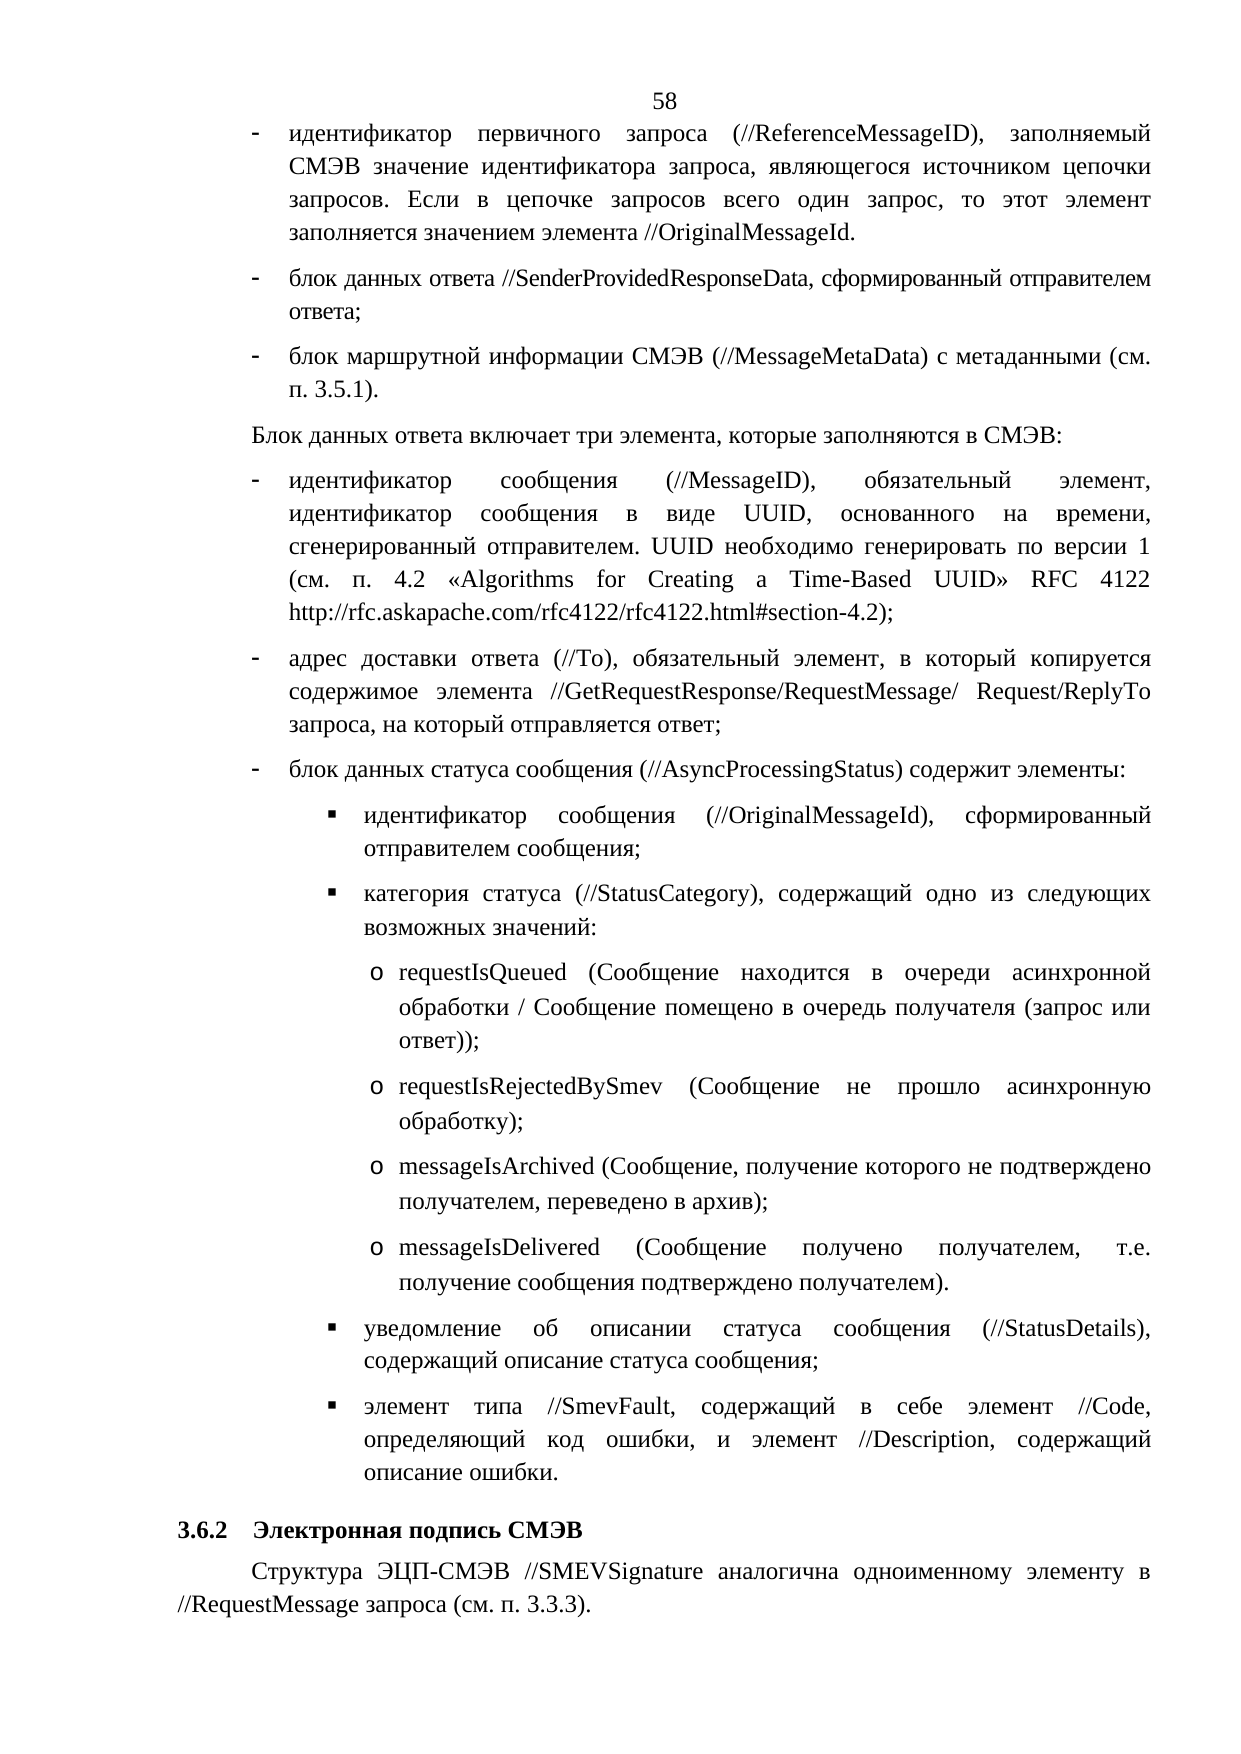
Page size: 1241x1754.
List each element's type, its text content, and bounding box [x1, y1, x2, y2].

list блок данных статуса сообщения (//AsyncProcessingStatus) содержит элементы: [251, 754, 1152, 783]
list элемент типа //SmevFault, содержащий в себе элемент //Code, определяющий код ошибки, и элемент //Description, содержащий описание ошибки. [326, 1391, 1152, 1486]
list категория статуса (//StatusCategory), содержащий одно из следующих возможных значений: [326, 878, 1152, 940]
list идентификатор сообщения (//OriginalMessageId), сформированный отправителем сообщения; [326, 800, 1152, 862]
list requestIsQueued (Сообщение находится в очереди асинхронной обработки / Сообщение помещено в очередь получателя (запрос или ответ)); [369, 957, 1152, 1054]
text Блок данных ответа включает три элемента, которые заполняются в СМЭВ: [177, 420, 1152, 448]
list уведомление об описании статуса сообщения (//StatusDetails), содержащий описание статуса сообщения; [326, 1313, 1152, 1374]
list блок данных ответа //SenderProvidedResponseData, сформированный отправителем ответа; [251, 263, 1152, 324]
list requestIsRejectedBySmev (Сообщение не прошло асинхронную обработку); [369, 1071, 1152, 1134]
text Структура ЭЦП-СМЭВ //SMEVSignature аналогична одноименному элементу в //RequestMessage запроса (см. п. 3.3.3). [177, 1556, 1152, 1618]
list адрес доставки ответа (//To), обязательный элемент, в который копируется содержимое элемента //GetRequestResponse/RequestMessage/ Request/ReplyTo запроса, на который отправляется ответ; [251, 643, 1152, 738]
list messageIsArchived (Сообщение, получение которого не подтверждено получателем, переведено в архив); [369, 1151, 1152, 1215]
list блок маршрутной информации СМЭВ (//MessageMetaData) с метаданными (см. п. 3.5.1). [251, 341, 1152, 403]
list идентификатор первичного запроса (//ReferenceMessageID), заполняемый СМЭВ значение идентификатора запроса, являющегося источником цепочки запросов. Если в цепочке запросов всего один запрос, то этот элемент заполняется значением элемента //OriginalMessageId. [251, 118, 1152, 246]
subtitle Электронная подпись СМЭВ [177, 1515, 1152, 1544]
list идентификатор сообщения (//MessageID), обязательный элемент, идентификатор сообщения в виде UUID, основанного на времени, сгенерированный отправителем. UUID необходимо генерировать по версии 1 (см. п. 4.2 «Algorithms for Creating a Time-Based UUID» RFC 4122 http://rfc.askapache.com/rfc4122/rfc4122.html#section-4.2); [251, 465, 1152, 626]
list messageIsDelivered (Сообщение получено получателем, т.е. получение сообщения подтверждено получателем). [369, 1232, 1152, 1296]
